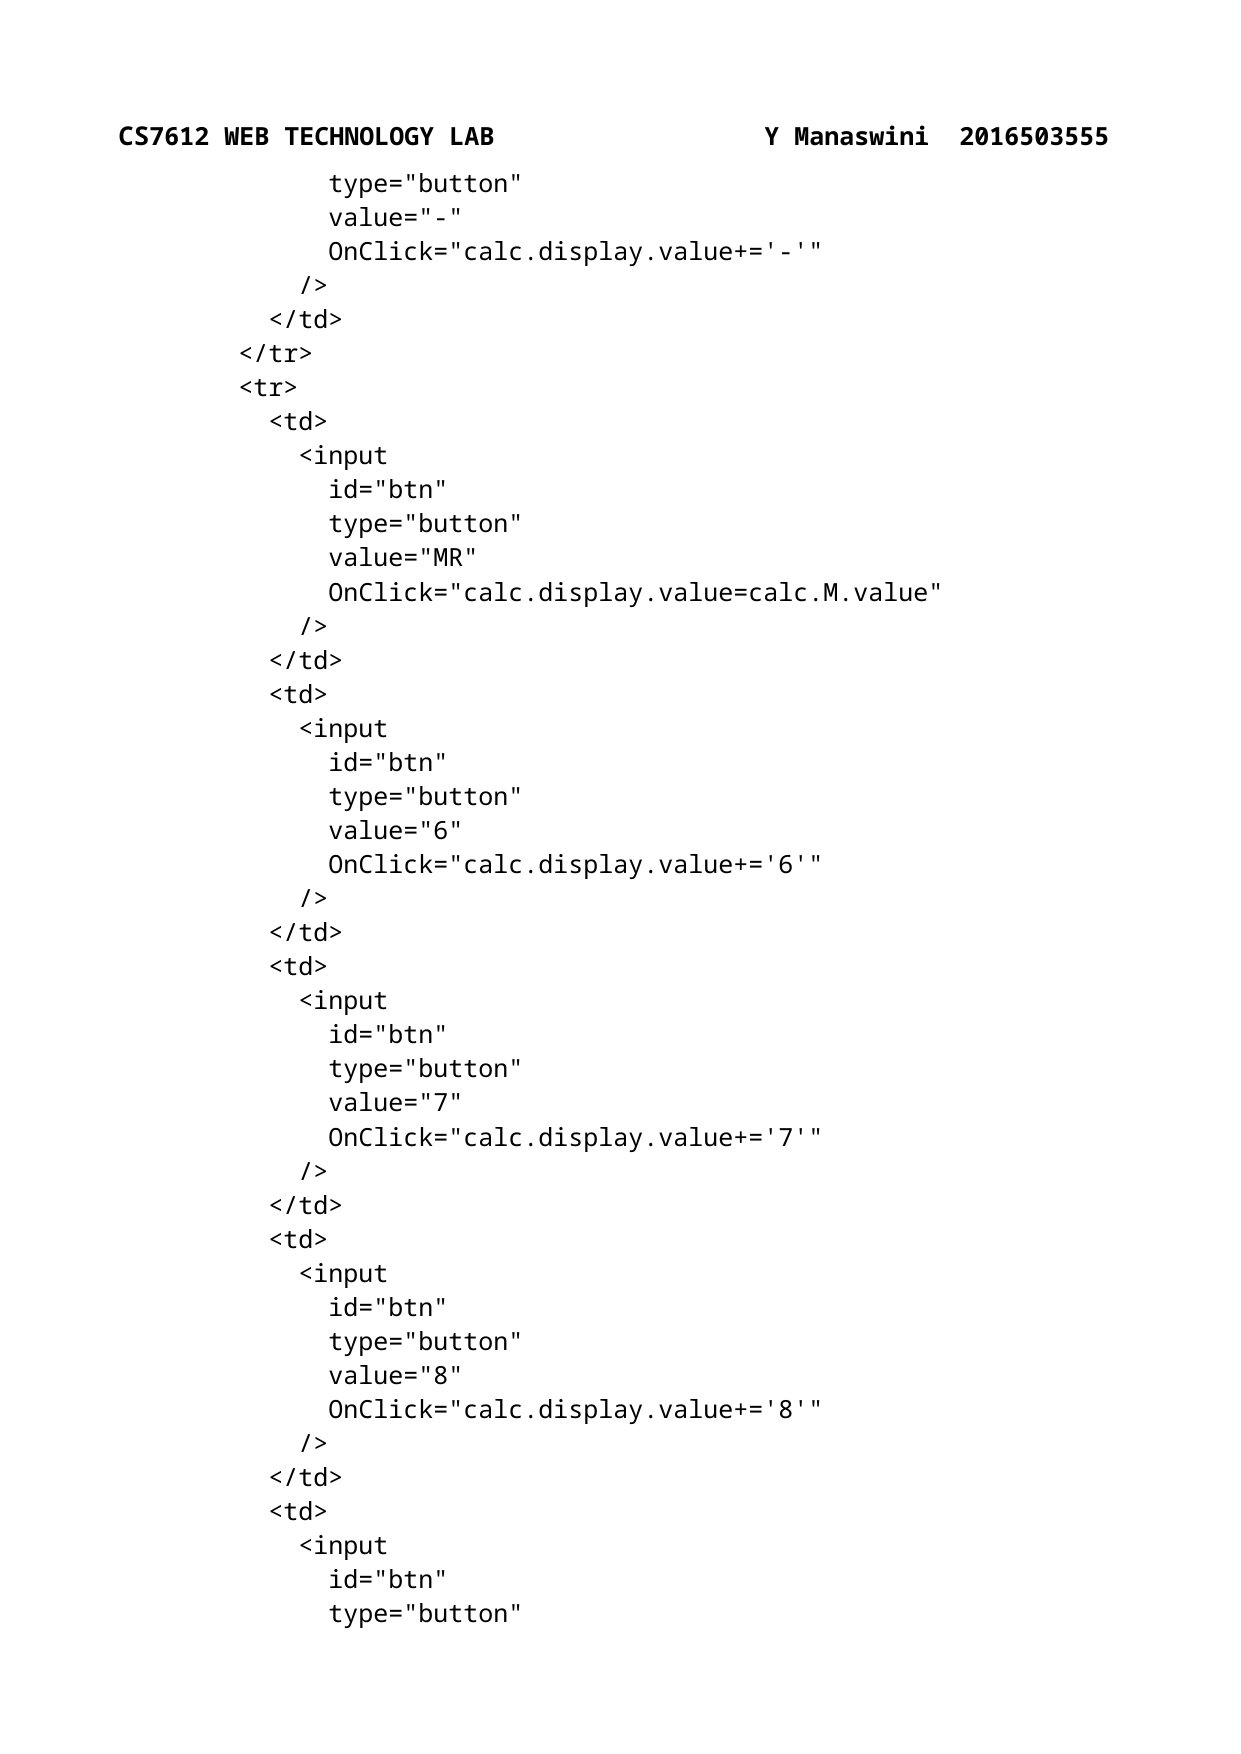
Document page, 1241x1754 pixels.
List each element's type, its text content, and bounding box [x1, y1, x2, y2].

text id="btn" [118, 472, 1122, 506]
text type="button" [118, 1051, 1122, 1085]
text type="button" [118, 506, 1122, 540]
text /> [118, 1426, 1122, 1460]
text OnClick="calc.display.value=calc.M.value" [118, 574, 1122, 608]
text type="button" [118, 1323, 1122, 1358]
text /> [118, 608, 1122, 642]
text <td> [118, 1494, 1122, 1528]
text type="button" [118, 165, 1122, 199]
text <input [118, 1255, 1122, 1289]
text </td> [118, 642, 1122, 676]
text <input [118, 1528, 1122, 1562]
text value="6" [118, 813, 1122, 847]
text value="8" [118, 1358, 1122, 1392]
text <td> [118, 949, 1122, 983]
text <tr> [118, 370, 1122, 404]
text <td> [118, 676, 1122, 710]
text OnClick="calc.display.value+='-'" [118, 233, 1122, 268]
text </tr> [118, 336, 1122, 370]
text </td> [118, 1460, 1122, 1494]
text <td> [118, 404, 1122, 438]
text OnClick="calc.display.value+='8'" [118, 1392, 1122, 1426]
text type="button" [118, 1596, 1122, 1630]
text </td> [118, 302, 1122, 336]
text <td> [118, 1221, 1122, 1255]
text id="btn" [118, 1562, 1122, 1596]
text type="button" [118, 778, 1122, 813]
text OnClick="calc.display.value+='7'" [118, 1119, 1122, 1153]
text <input [118, 983, 1122, 1017]
text id="btn" [118, 1289, 1122, 1323]
text OnClick="calc.display.value+='6'" [118, 847, 1122, 881]
text </td> [118, 1187, 1122, 1221]
text value="MR" [118, 540, 1122, 574]
text value="7" [118, 1085, 1122, 1119]
text id="btn" [118, 1017, 1122, 1051]
text /> [118, 268, 1122, 302]
text <input [118, 438, 1122, 472]
text id="btn" [118, 744, 1122, 778]
text <input [118, 710, 1122, 744]
text /> [118, 1153, 1122, 1187]
text /> [118, 881, 1122, 915]
text </td> [118, 915, 1122, 949]
text value="-" [118, 199, 1122, 233]
